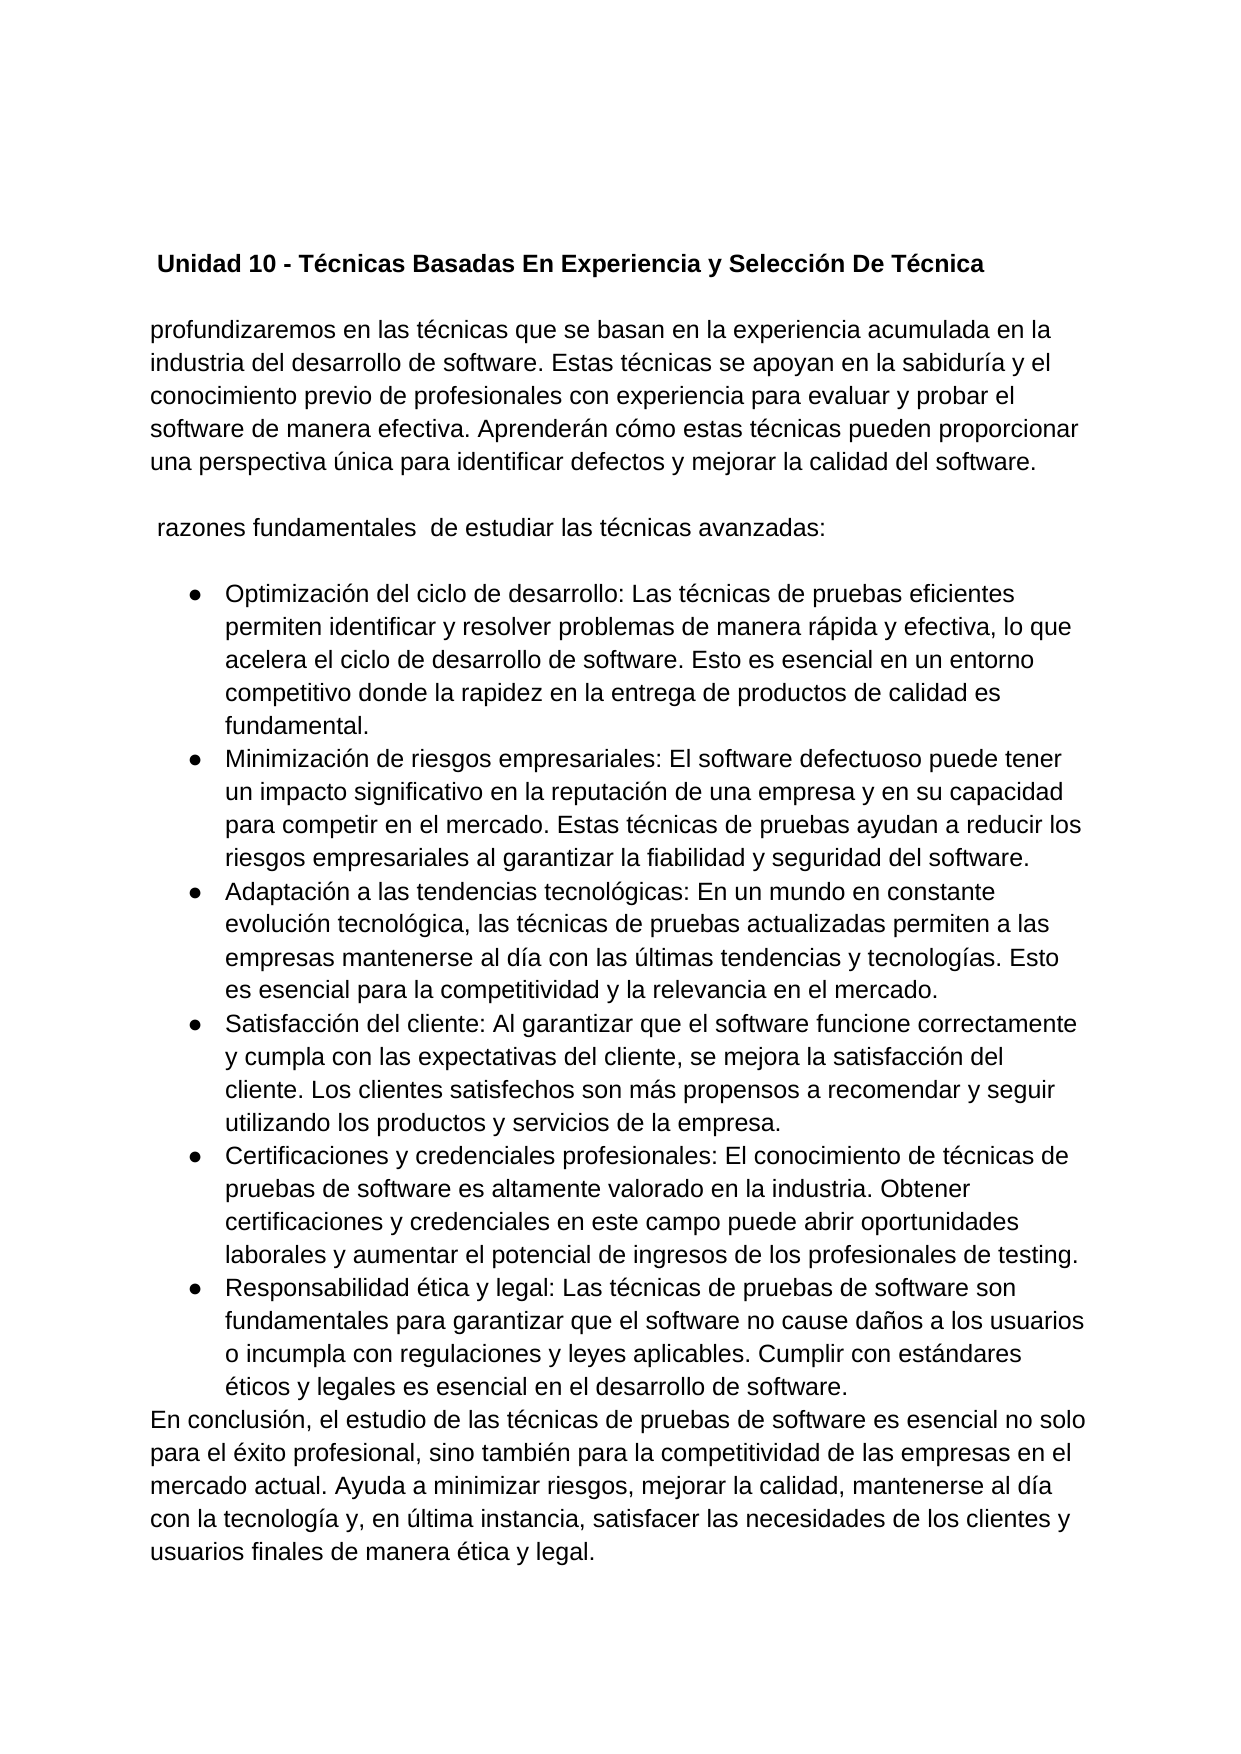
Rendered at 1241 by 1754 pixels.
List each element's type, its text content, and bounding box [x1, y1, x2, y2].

text Unidad 10 - Técnicas Basadas En Experiencia y Selección De Técnica [150, 249, 1090, 278]
list Satisfacción del cliente: Al garantizar que el software funcione correctamente y cumpla con las expectativas del cliente, se mejora la satisfacción del cliente. Los clientes satisfechos son más propensos a recomendar y seguir utilizando los productos y servicios de la empresa. [187, 1008, 1090, 1136]
list Responsabilidad ética y legal: Las técnicas de pruebas de software son fundamentales para garantizar que el software no cause daños a los usuarios o incumpla con regulaciones y leyes aplicables. Cumplir con estándares éticos y legales es esencial en el desarrollo de software. [187, 1273, 1090, 1401]
list Minimización de riesgos empresariales: El software defectuoso puede tener un impacto significativo en la reputación de una empresa y en su capacidad para competir en el mercado. Estas técnicas de pruebas ayudan a reducir los riesgos empresariales al garantizar la fiabilidad y seguridad del software. [187, 744, 1090, 872]
text profundizaremos en las técnicas que se basan en la experiencia acumulada en la industria del desarrollo de software. Estas técnicas se apoyan en la sabiduría y el conocimiento previo de profesionales con experiencia para evaluar y probar el software de manera efectiva. Aprenderán cómo estas técnicas pueden proporcionar una perspectiva única para identificar defectos y mejorar la calidad del software. [150, 315, 1090, 476]
list Certificaciones y credenciales profesionales: El conocimiento de técnicas de pruebas de software es altamente valorado en la industria. Obtener certificaciones y credenciales en este campo puede abrir oportunidades laborales y aumentar el potencial de ingresos de los profesionales de testing. [187, 1141, 1090, 1268]
text En conclusión, el estudio de las técnicas de pruebas de software es esencial no solo para el éxito profesional, sino también para la competitividad de las empresas en el mercado actual. Ayuda a minimizar riesgos, mejorar la calidad, mantenerse al día con la tecnología y, en última instancia, satisfacer las necesidades de los clientes y usuarios finales de manera ética y legal. [150, 1405, 1090, 1566]
list Optimización del ciclo de desarrollo: Las técnicas de pruebas eficientes permiten identificar y resolver problemas de manera rápida y efectiva, lo que acelera el ciclo de desarrollo de software. Esto es esencial en un entorno competitivo donde la rapidez en la entrega de productos de calidad es fundamental. [187, 579, 1090, 740]
text razones fundamentales de estudiar las técnicas avanzadas: [150, 513, 1090, 542]
list Adaptación a las tendencias tecnológicas: En un mundo en constante evolución tecnológica, las técnicas de pruebas actualizadas permiten a las empresas mantenerse al día con las últimas tendencias y tecnologías. Esto es esencial para la competitividad y la relevancia en el mercado. [187, 876, 1090, 1004]
